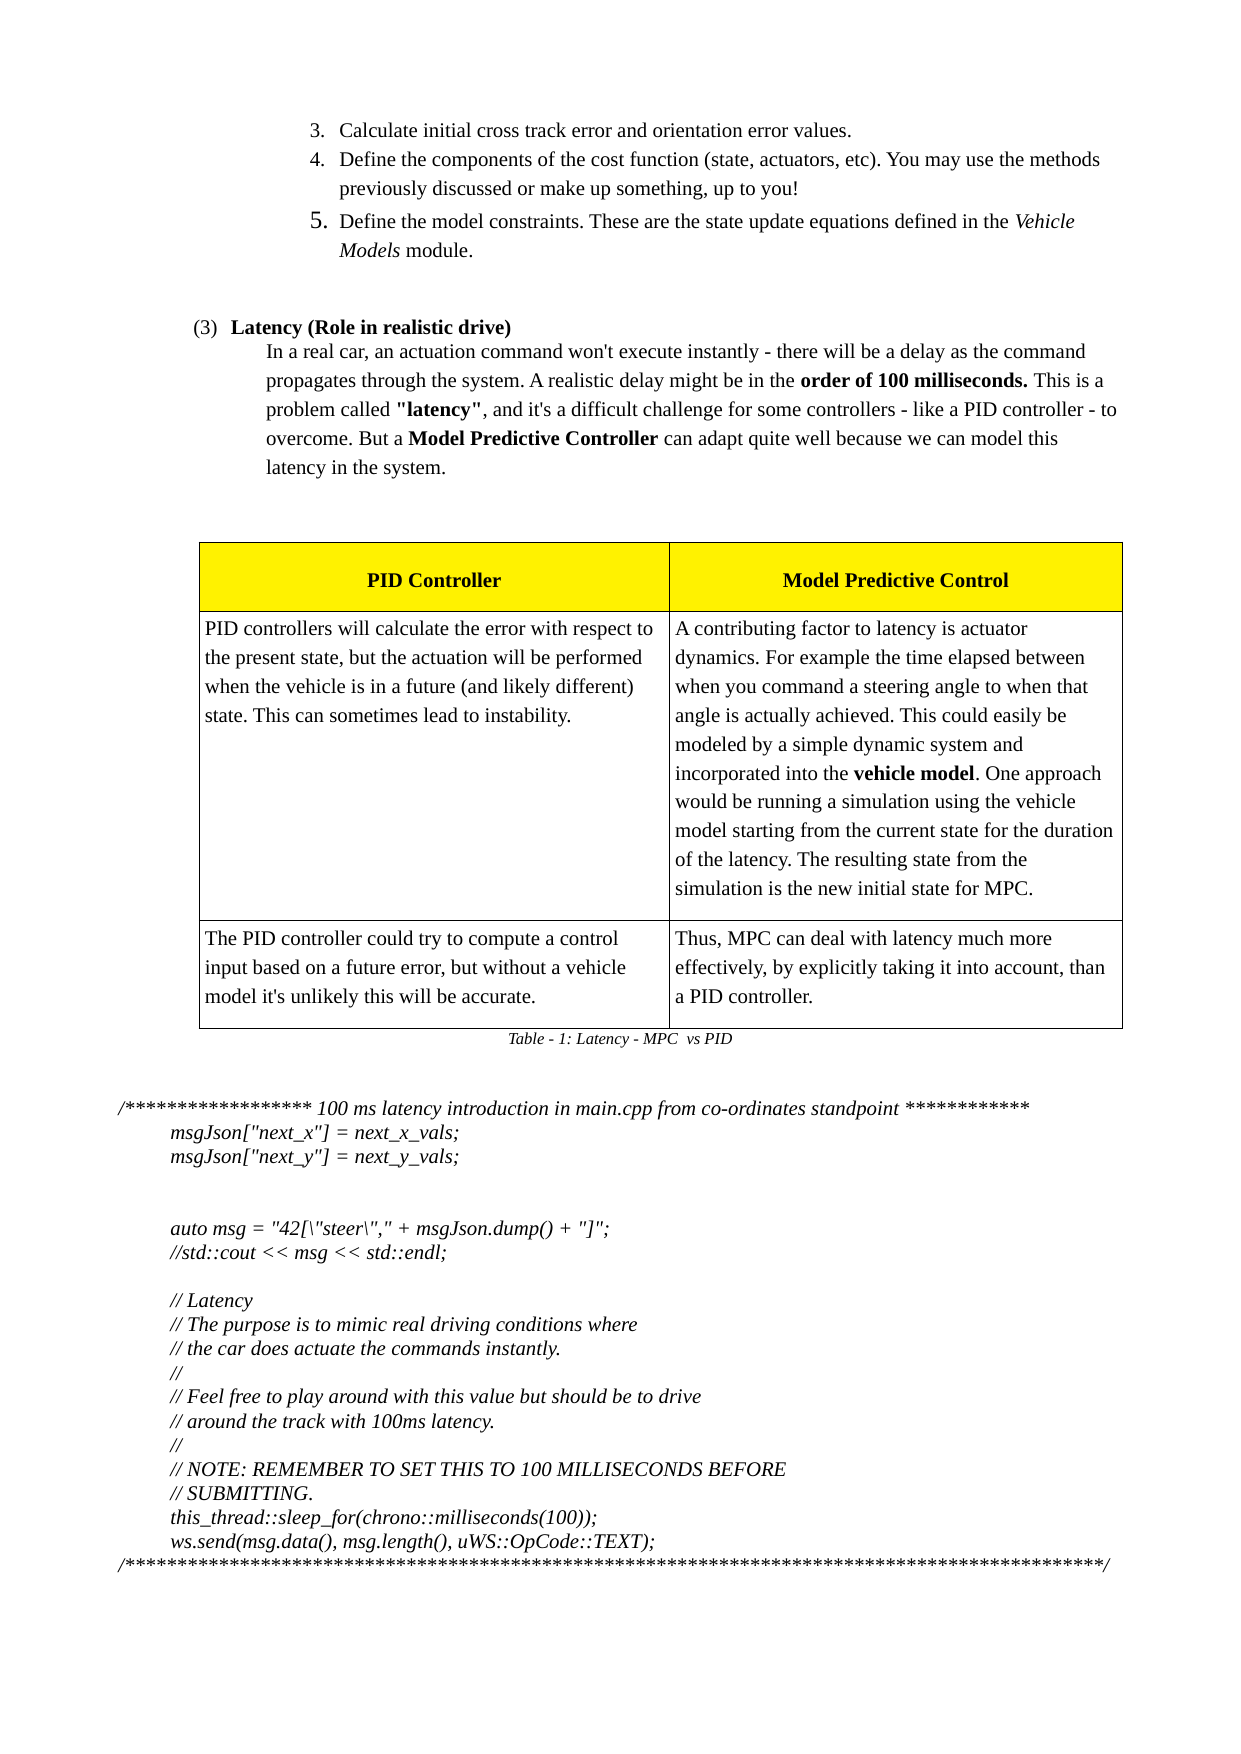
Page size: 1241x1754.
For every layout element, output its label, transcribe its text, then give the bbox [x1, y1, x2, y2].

table_header PID Controller [200, 543, 669, 611]
text // The purpose is to mimic real driving conditions where [118, 1312, 1122, 1336]
text Table - 1: Latency - MPC vs PID [118, 1028, 1122, 1048]
list Latency (Role in realistic drive) [193, 315, 1122, 339]
text msgJson["next_x"] = next_x_vals; [118, 1120, 1122, 1144]
text ws.send(msg.data(), msg.length(), uWS::OpCode::TEXT); [118, 1529, 1122, 1553]
text auto msg = "42[\"steer\"," + msgJson.dump() + "]"; [118, 1216, 1122, 1240]
table_cell The PID controller could try to compute a control input based on a future error, but without a vehicle model it's unlikely this will be accurate. [200, 921, 669, 1028]
table_cell A contributing factor to latency is actuator dynamics. For example the time elapsed between when you command a steering angle to when that angle is actually achieved. This could easily be modeled by a simple dynamic system and incorporated into the vehicle model. One approach would be running a simulation using the vehicle model starting from the current state for the duration of the latency. The resulting state from the simulation is the new initial state for MPC. [670, 612, 1122, 920]
text /**********************************************************************************************/ [118, 1553, 1122, 1577]
text // NOTE: REMEMBER TO SET THIS TO 100 MILLISECONDS BEFORE [118, 1457, 1122, 1481]
text /****************** 100 ms latency introduction in main.cpp from co-ordinates standpoint ************ [118, 1096, 1122, 1120]
text In a real car, an actuation command won't execute instantly - there will be a delay as the command propagates through the system. A realistic delay might be in the order of 100 milliseconds. This is a problem called "latency", and it's a difficult challenge for some controllers - like a PID controller - to overcome. But a Model Predictive Controller can adapt quite well because we can model this latency in the system. [266, 339, 1122, 479]
table_cell PID controllers will calculate the error with respect to the present state, but the actuation will be performed when the vehicle is in a future (and likely different) state. This can sometimes lead to instability. [200, 612, 669, 920]
list Calculate initial cross track error and orientation error values. [309, 118, 1122, 142]
text // Latency [118, 1288, 1122, 1312]
text msgJson["next_y"] = next_y_vals; [118, 1144, 1122, 1168]
text // SUBMITTING. [118, 1481, 1122, 1505]
text // around the track with 100ms latency. [118, 1408, 1122, 1433]
text // Feel free to play around with this value but should be to drive [118, 1384, 1122, 1408]
list Define the components of the cost function (state, actuators, etc). You may use the methods previously discussed or make up something, up to you! [309, 147, 1122, 200]
text //std::cout << msg << std::endl; [118, 1240, 1122, 1264]
text // the car does actuate the commands instantly. [118, 1336, 1122, 1360]
text // [118, 1360, 1122, 1384]
text // [118, 1433, 1122, 1457]
text this_thread::sleep_for(chrono::milliseconds(100)); [118, 1505, 1122, 1529]
list Define the model constraints. These are the state update equations defined in the Vehicle Models module. [309, 205, 1122, 262]
table_cell Thus, MPC can deal with latency much more effectively, by explicitly taking it into account, than a PID controller. [670, 921, 1122, 1028]
table_header Model Predictive Control [670, 543, 1122, 611]
